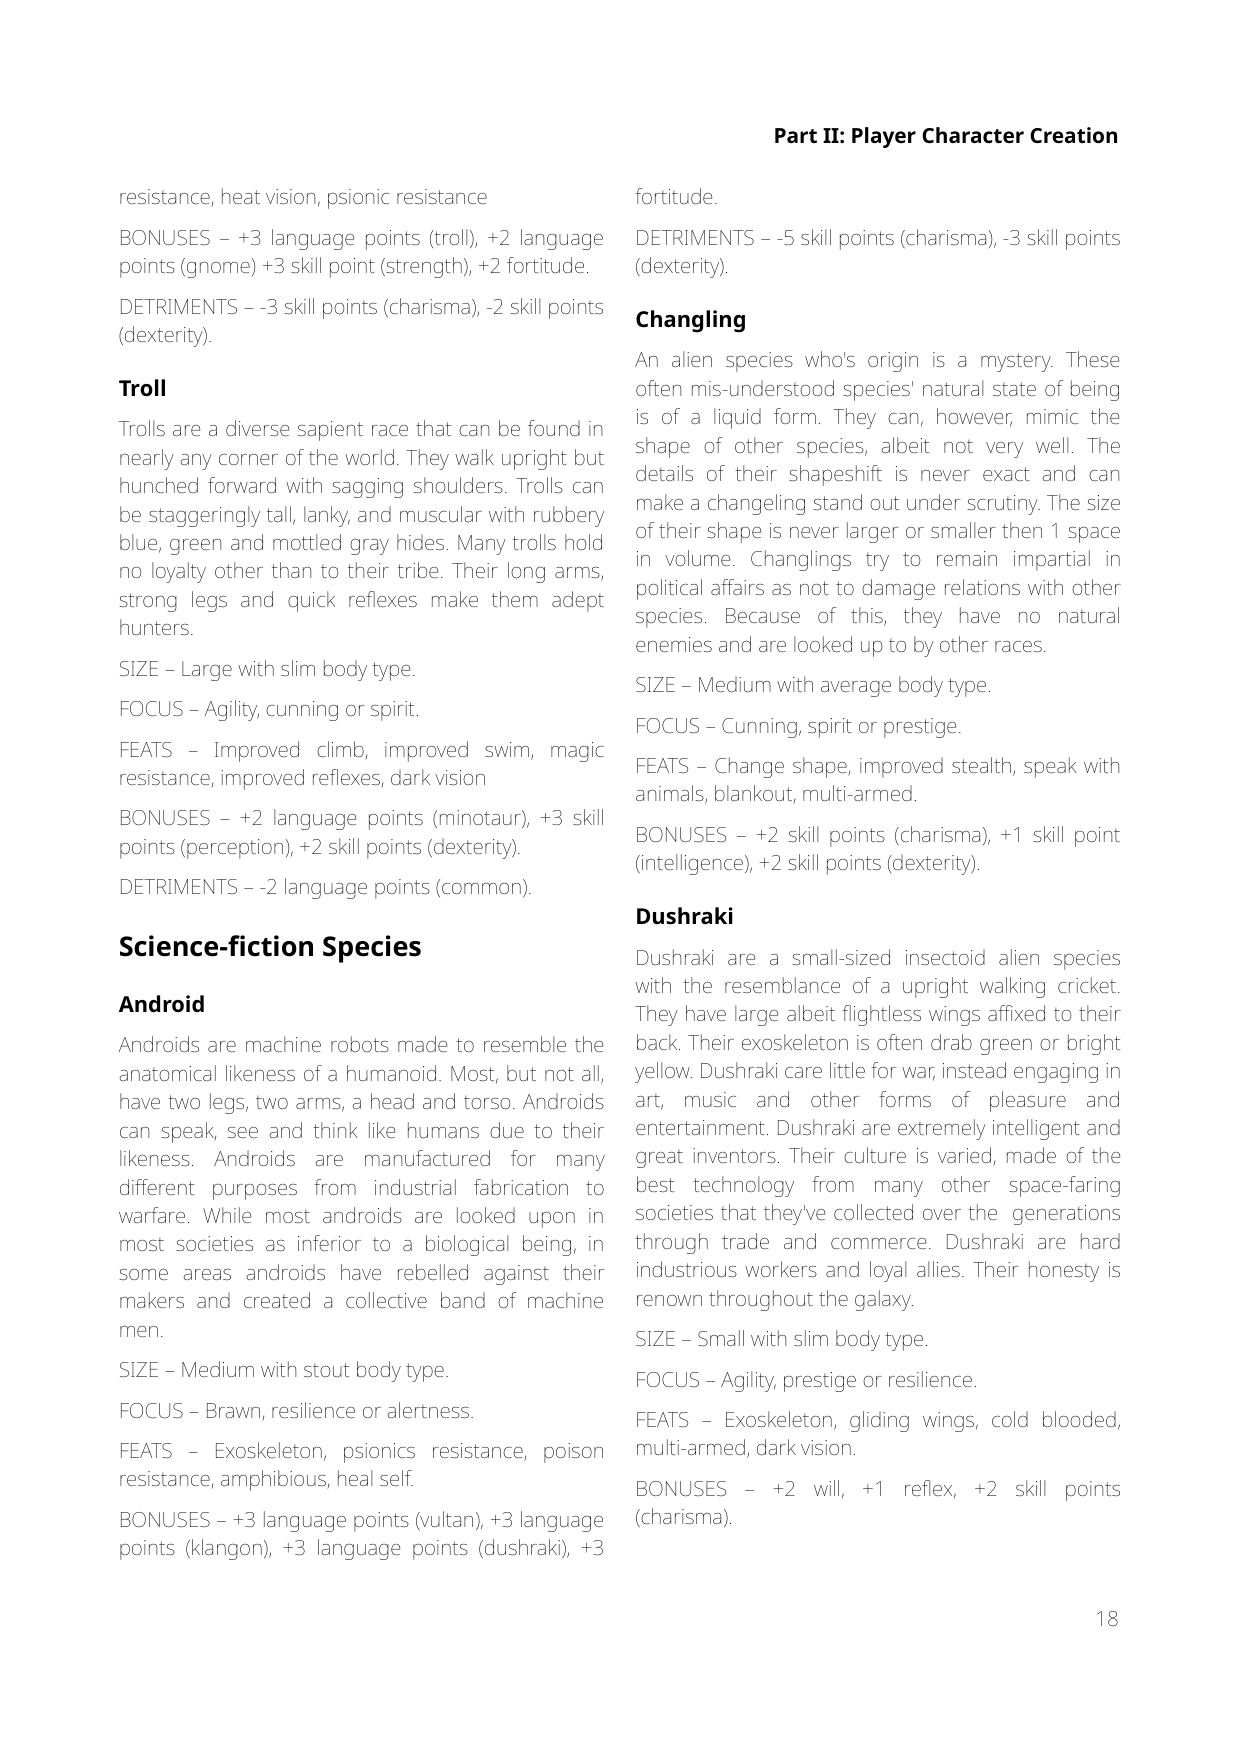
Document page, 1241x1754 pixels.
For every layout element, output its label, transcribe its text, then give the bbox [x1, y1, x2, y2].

text SIZE – Medium with stout body type. [118, 1355, 605, 1384]
text Troll [118, 373, 605, 402]
text fortitude. [635, 182, 1122, 211]
text FEATS – Improved climb, improved swim, magic resistance, improved reflexes, dark vision [118, 735, 605, 792]
text Changling [635, 304, 1122, 333]
text Android [118, 989, 605, 1018]
text Dushraki are a small-sized insectoid alien species with the resemblance of a upright walking cricket. They have large albeit flightless wings affixed to their back. Their exoskeleton is often drab green or bright yellow. Dushraki care little for war, instead engaging in art, music and other forms of pleasure and entertainment. Dushraki are extremely intelligent and great inventors. Their culture is varied, made of the best technology from many other space-faring societies that they've collected over the generations through trade and commerce. Dushraki are hard industrious workers and loyal allies. Their honesty is renown throughout the galaxy. [635, 943, 1122, 1312]
text BONUSES – +2 language points (minotaur), +3 skill points (perception), +2 skill points (dexterity). [118, 803, 605, 860]
text BONUSES – +2 will, +1 reflex, +2 skill points (charisma). [635, 1474, 1122, 1531]
text FEATS – Change shape, improved stealth, speak with animals, blankout, multi-armed. [635, 751, 1122, 808]
text FOCUS – Agility, cunning or spirit. [118, 694, 605, 723]
text FOCUS – Agility, prestige or resilience. [635, 1365, 1122, 1393]
text BONUSES – +2 skill points (charisma), +1 skill point (intelligence), +2 skill points (dexterity). [635, 820, 1122, 877]
text BONUSES – +3 language points (vultan), +3 language points (klangon), +3 language points (dushraki), +3 [118, 1505, 605, 1562]
text Trolls are a diverse sapient race that can be found in nearly any corner of the world. They walk upright but hunched forward with sagging shoulders. Trolls can be staggeringly tall, lanky, and muscular with rubbery blue, green and mottled gray hides. Many trolls hold no loyalty other than to their tribe. Their long arms, strong legs and quick reflexes make them adept hunters. [118, 414, 605, 642]
text FOCUS – Cunning, spirit or prestige. [635, 711, 1122, 739]
text DETRIMENTS – -3 skill points (charisma), -2 skill points (dexterity). [118, 292, 605, 349]
text SIZE – Large with slim body type. [118, 654, 605, 682]
text FOCUS – Brawn, resilience or alertness. [118, 1396, 605, 1424]
subtitle Science-fiction Species [118, 927, 605, 964]
text SIZE – Medium with average body type. [635, 670, 1122, 699]
text BONUSES – +3 language points (troll), +2 language points (gnome) +3 skill point (strength), +2 fortitude. [118, 223, 605, 280]
text Androids are machine robots made to resemble the anatomical likeness of a humanoid. Most, but not all, have two legs, two arms, a head and torso. Androids can speak, see and think like humans due to their likeness. Androids are manufactured for many different purposes from industrial fabrication to warfare. While most androids are looked upon in most societies as inferior to a biological being, in some areas androids have rebelled against their makers and created a collective band of machine men. [118, 1031, 605, 1343]
text Dushraki [635, 901, 1122, 931]
text SIZE – Small with slim body type. [635, 1324, 1122, 1353]
text DETRIMENTS – -5 skill points (charisma), -3 skill points (dexterity). [635, 223, 1122, 280]
text FEATS – Exoskeleton, psionics resistance, poison resistance, amphibious, heal self. [118, 1436, 605, 1493]
text DETRIMENTS – -2 language points (common). [118, 872, 605, 901]
text FEATS – Exoskeleton, gliding wings, cold blooded, multi-armed, dark vision. [635, 1405, 1122, 1462]
text resistance, heat vision, psionic resistance [118, 182, 605, 211]
text An alien species who's origin is a mystery. These often mis-understood species' natural state of being is of a liquid form. They can, however, mimic the shape of other species, albeit not very well. The details of their shapeshift is never exact and can make a changeling stand out under scrutiny. The size of their shape is never larger or smaller then 1 space in volume. Changlings try to remain impartial in political affairs as not to damage relations with other species. Because of this, they have no natural enemies and are looked up to by other races. [635, 346, 1122, 658]
